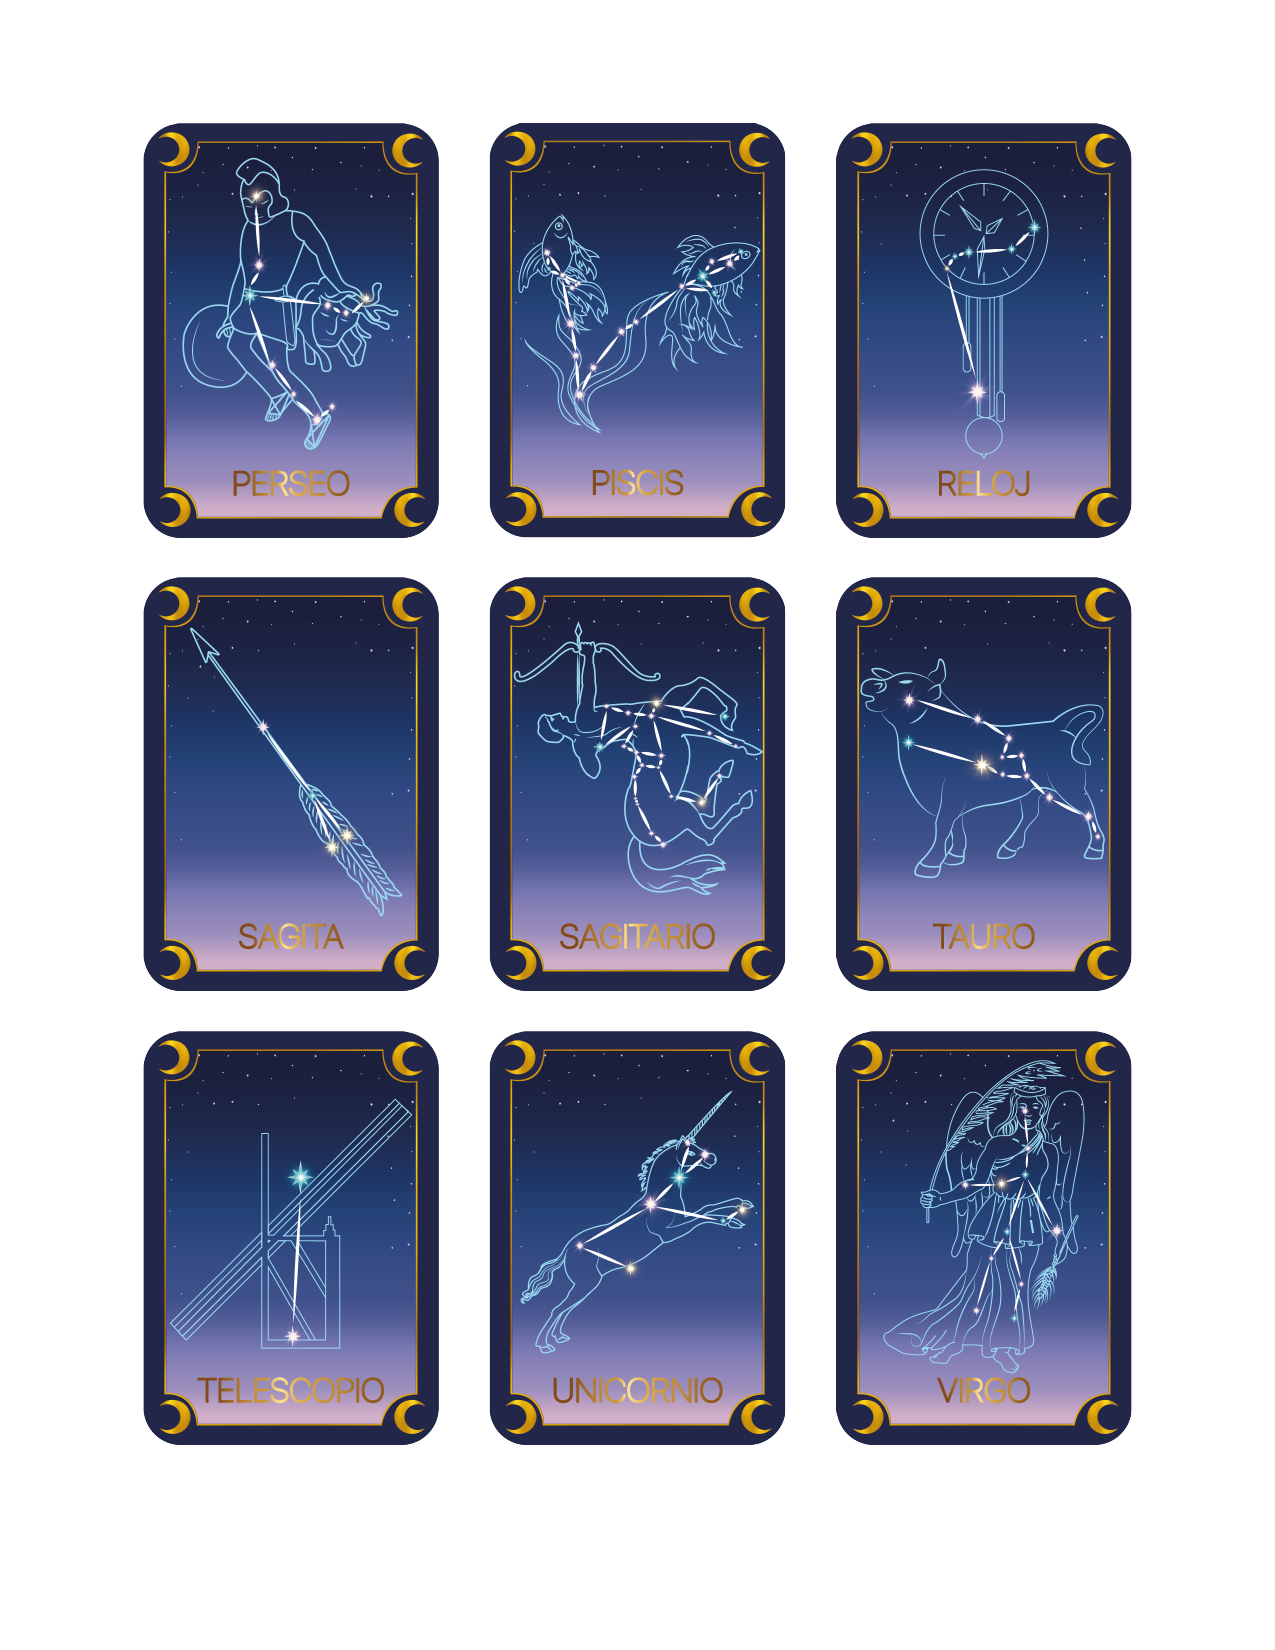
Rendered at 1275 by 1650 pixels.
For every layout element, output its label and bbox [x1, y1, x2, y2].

table_header [118, 118, 464, 572]
picture [489, 123, 786, 538]
table_cell [811, 572, 1157, 1025]
table_header [811, 118, 1157, 572]
table_cell [118, 572, 464, 1025]
picture [836, 577, 1132, 991]
picture [143, 577, 439, 991]
picture [143, 1031, 439, 1445]
table_header [464, 118, 811, 572]
picture [489, 1031, 786, 1445]
table_cell [811, 1025, 1157, 1479]
picture [143, 123, 439, 538]
picture [489, 577, 786, 991]
picture [836, 1031, 1132, 1445]
table_cell [118, 1025, 464, 1479]
picture [836, 123, 1132, 538]
table_cell [464, 572, 811, 1025]
table_cell [464, 1025, 811, 1479]
